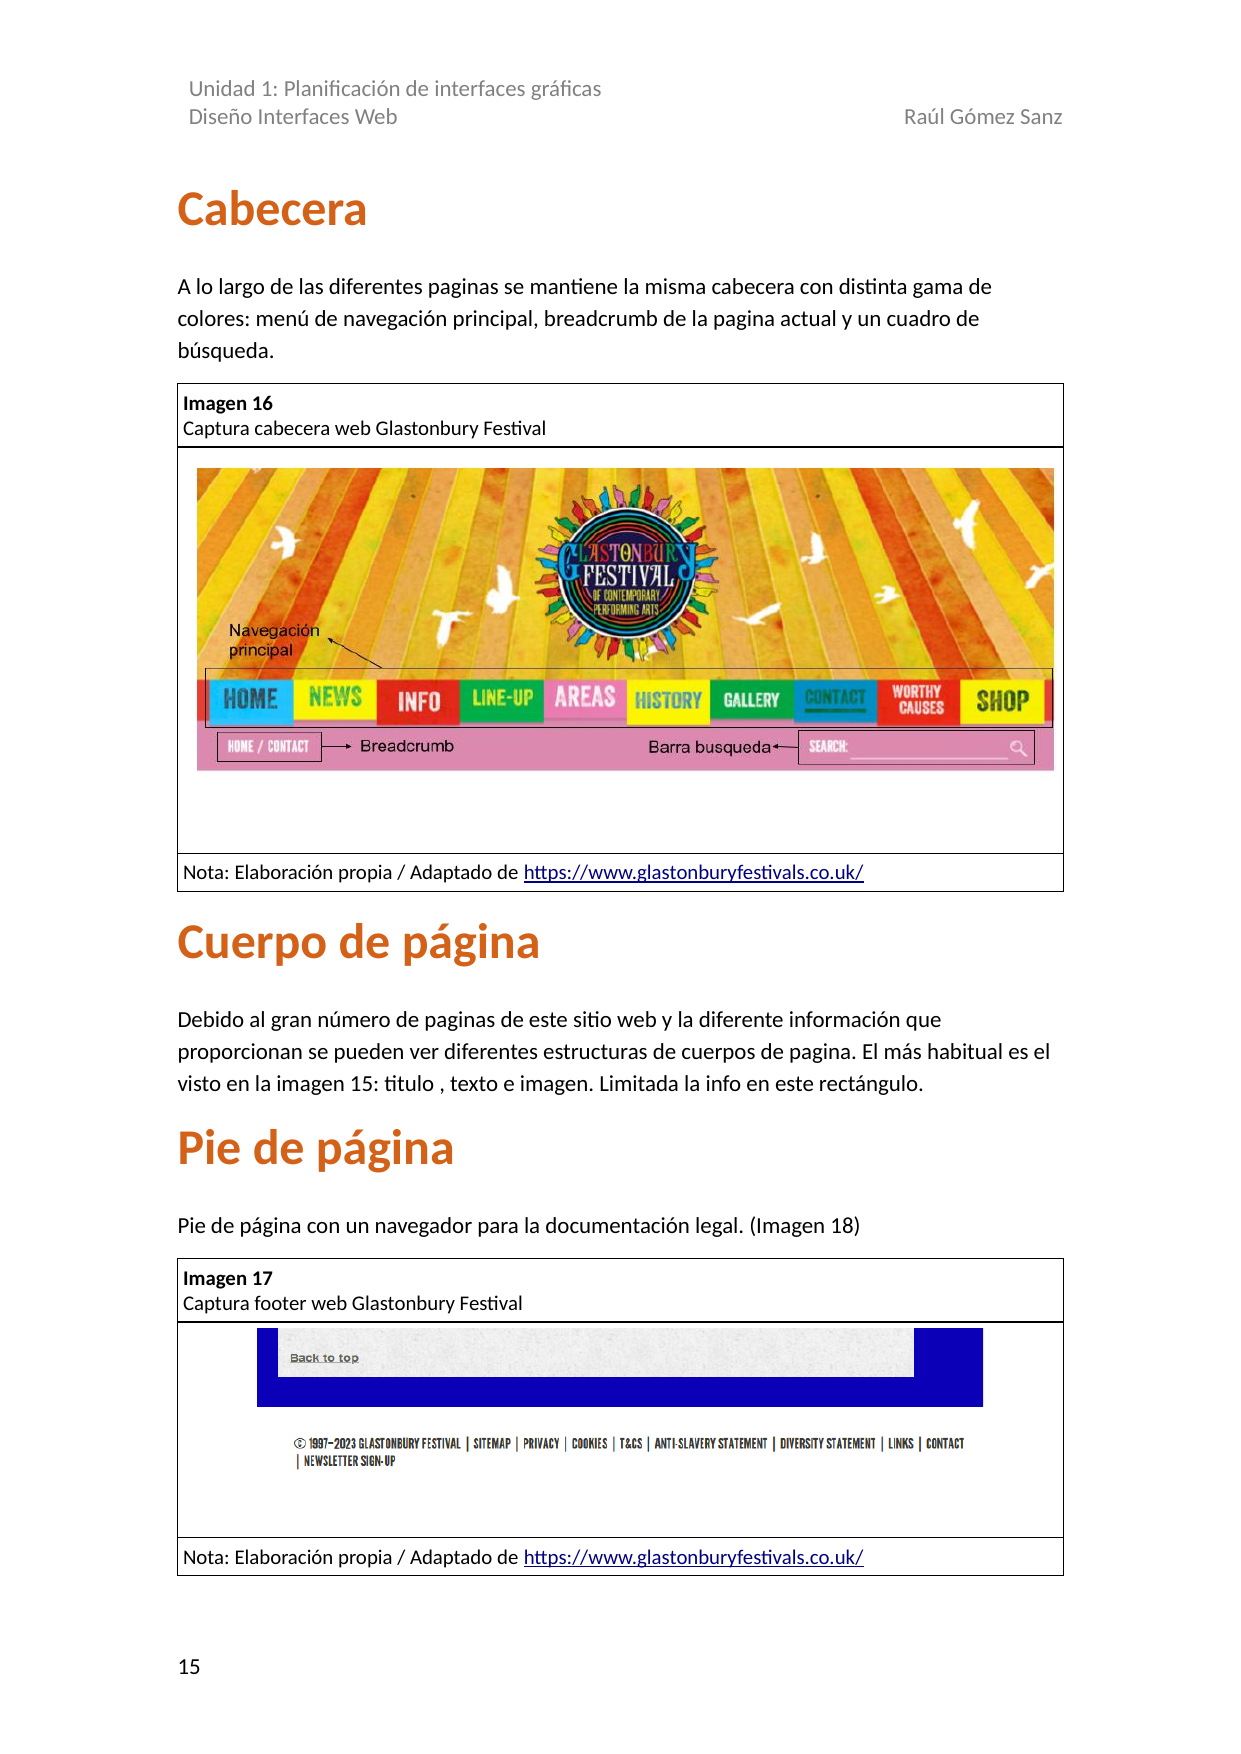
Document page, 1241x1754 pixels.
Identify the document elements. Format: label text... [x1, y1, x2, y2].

text Debido al gran número de paginas de este sitio web y la diferente información que proporcionan se pueden ver diferentes estructuras de cuerpos de pagina. El más habitual es el visto en la imagen 15: titulo , texto e imagen. Limitada la info en este rectángulo. [177, 1005, 1063, 1097]
table_header Imagen 16 Captura cabecera web Glastonbury Festival [178, 384, 1063, 446]
picture [182, 453, 1058, 781]
text Pie de página con un navegador para la documentación legal. (Imagen 18) [177, 1211, 1063, 1239]
table_header Imagen 17 Captura footer web Glastonbury Festival [178, 1259, 1063, 1321]
subtitle Cabecera [177, 177, 1063, 238]
table_cell Nota: Elaboración propia / Adaptado de https://www.glastonburyfestivals.co.uk/ [178, 854, 1063, 891]
picture [257, 1328, 984, 1483]
table_cell Nota: Elaboración propia / Adaptado de https://www.glastonburyfestivals.co.uk/ [178, 1538, 1063, 1575]
table_cell [178, 1323, 1063, 1537]
subtitle Pie de página [177, 1116, 1063, 1177]
table_cell [178, 448, 1063, 853]
text A lo largo de las diferentes paginas se mantiene la misma cabecera con distinta gama de colores: menú de navegación principal, breadcrumb de la pagina actual y un cuadro de búsqueda. [177, 272, 1063, 364]
subtitle Cuerpo de página [177, 909, 1063, 971]
